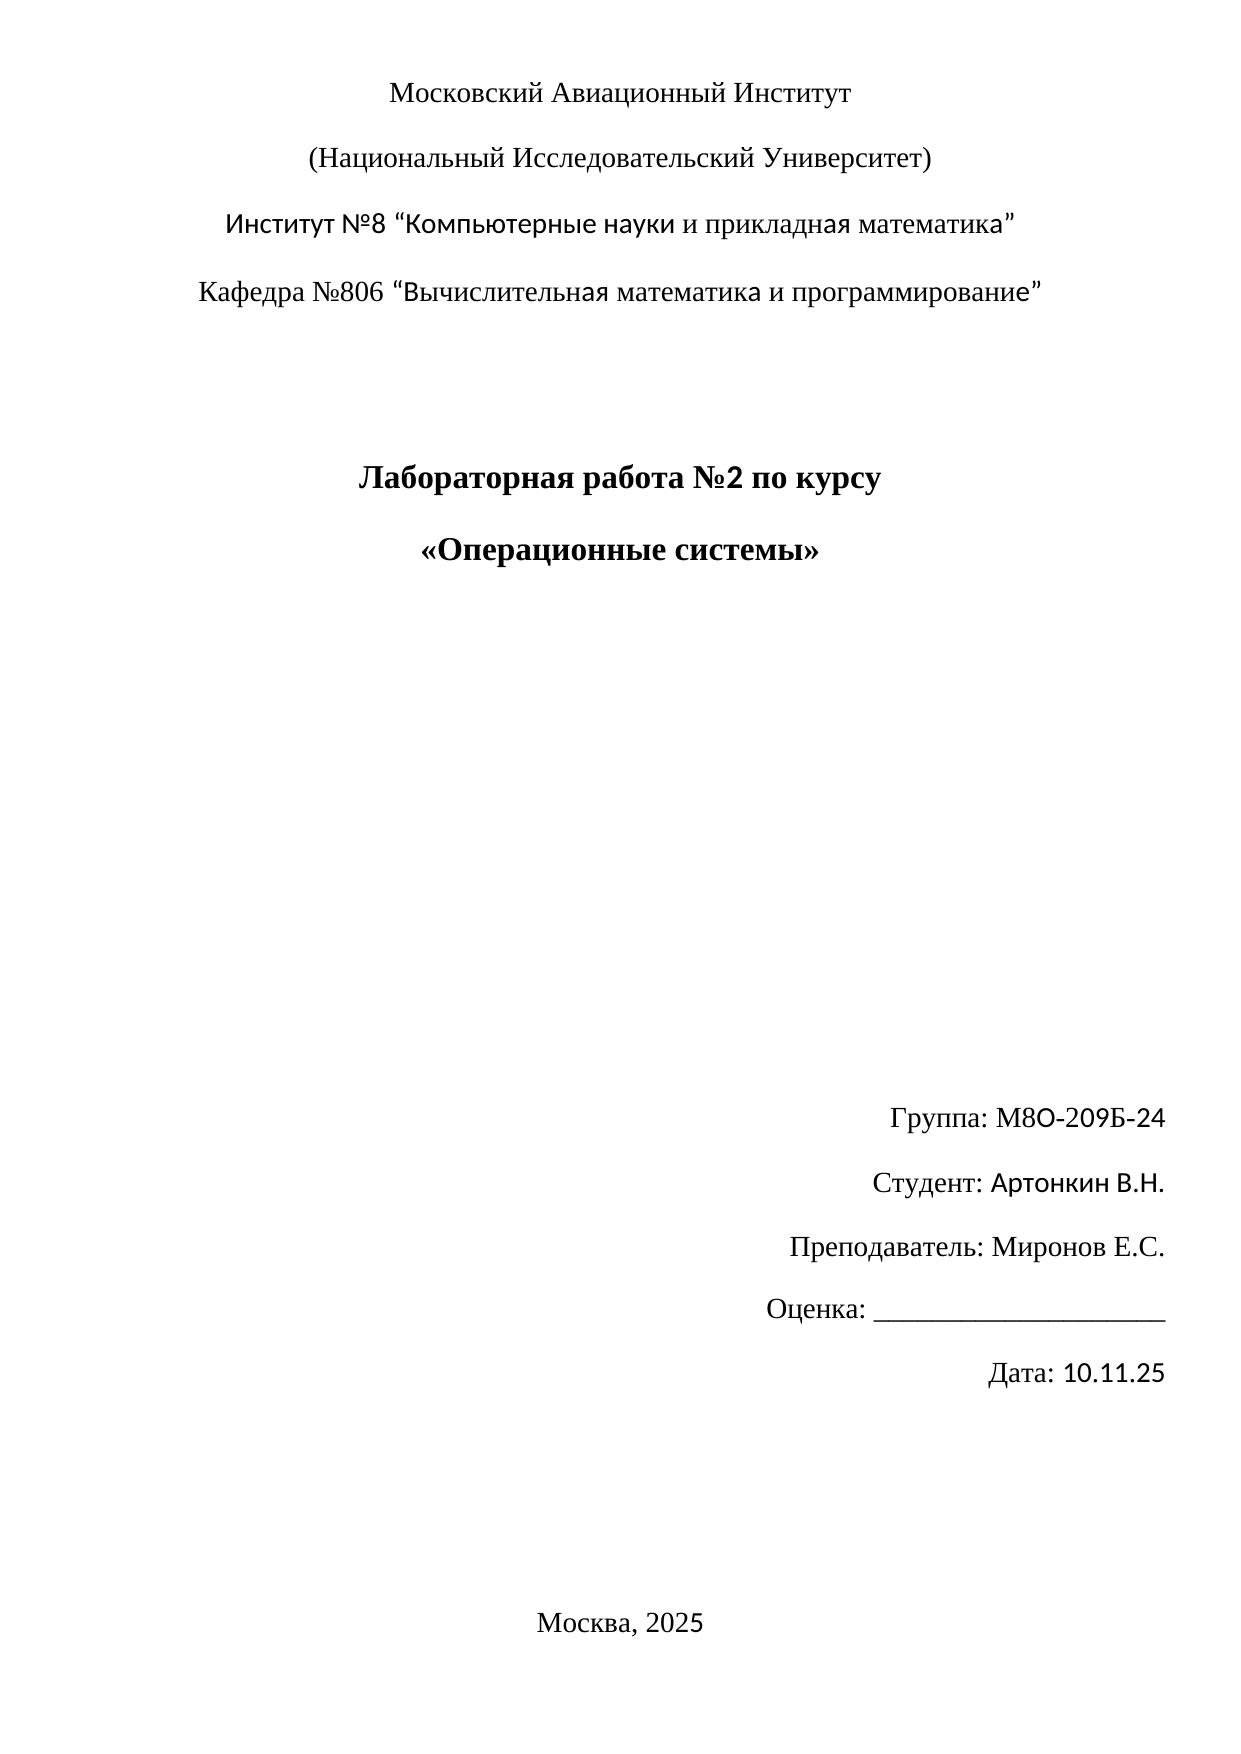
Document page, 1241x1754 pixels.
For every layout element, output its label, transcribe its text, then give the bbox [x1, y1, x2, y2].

text Кафедра №806 “Вычислительная математика и программирование” [75, 273, 1165, 309]
text Москва, 2025 [75, 1604, 1165, 1640]
text «Операционные системы» [75, 529, 1165, 567]
text Дата: 10.11.25 [75, 1354, 1165, 1390]
text Московский Авиационный Институт [75, 75, 1165, 108]
text (Национальный Исследовательский Университет) [75, 140, 1165, 174]
text Преподаватель: Миронов Е.С. [75, 1229, 1165, 1262]
text Студент: Артонкин В.Н. [75, 1164, 1165, 1200]
text Институт №8 “Компьютерные науки и прикладная математика” [75, 206, 1165, 241]
text Лабораторная работа №2 по курсу [75, 456, 1165, 497]
text Оценка: ____________________ [75, 1292, 1165, 1325]
text Группа: М8О-209Б-24 [75, 1099, 1165, 1135]
